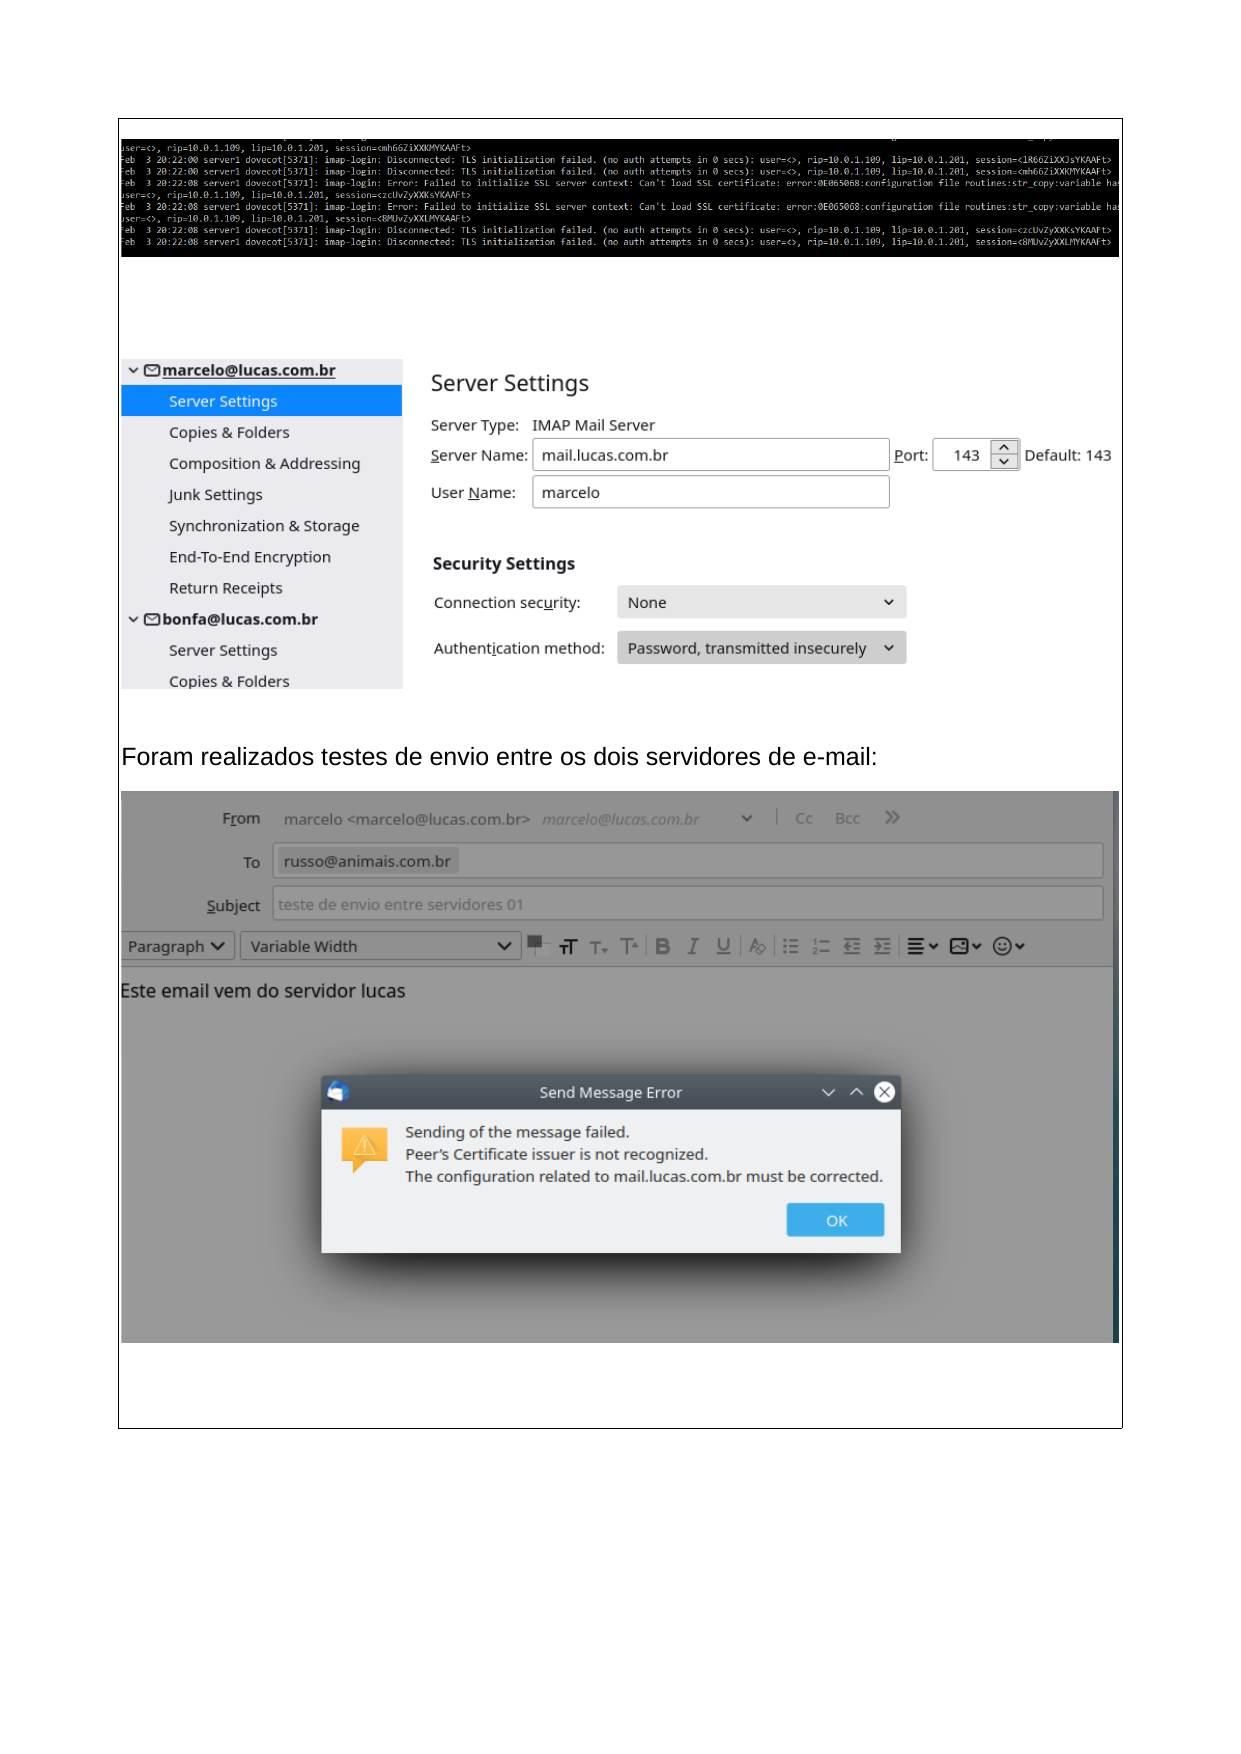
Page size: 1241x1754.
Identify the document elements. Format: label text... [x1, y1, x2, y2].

picture [121, 359, 1119, 689]
picture [121, 139, 1119, 257]
text Foram realizados testes de envio entre os dois servidores de e-mail: [119, 739, 1122, 771]
picture [121, 791, 1119, 1343]
